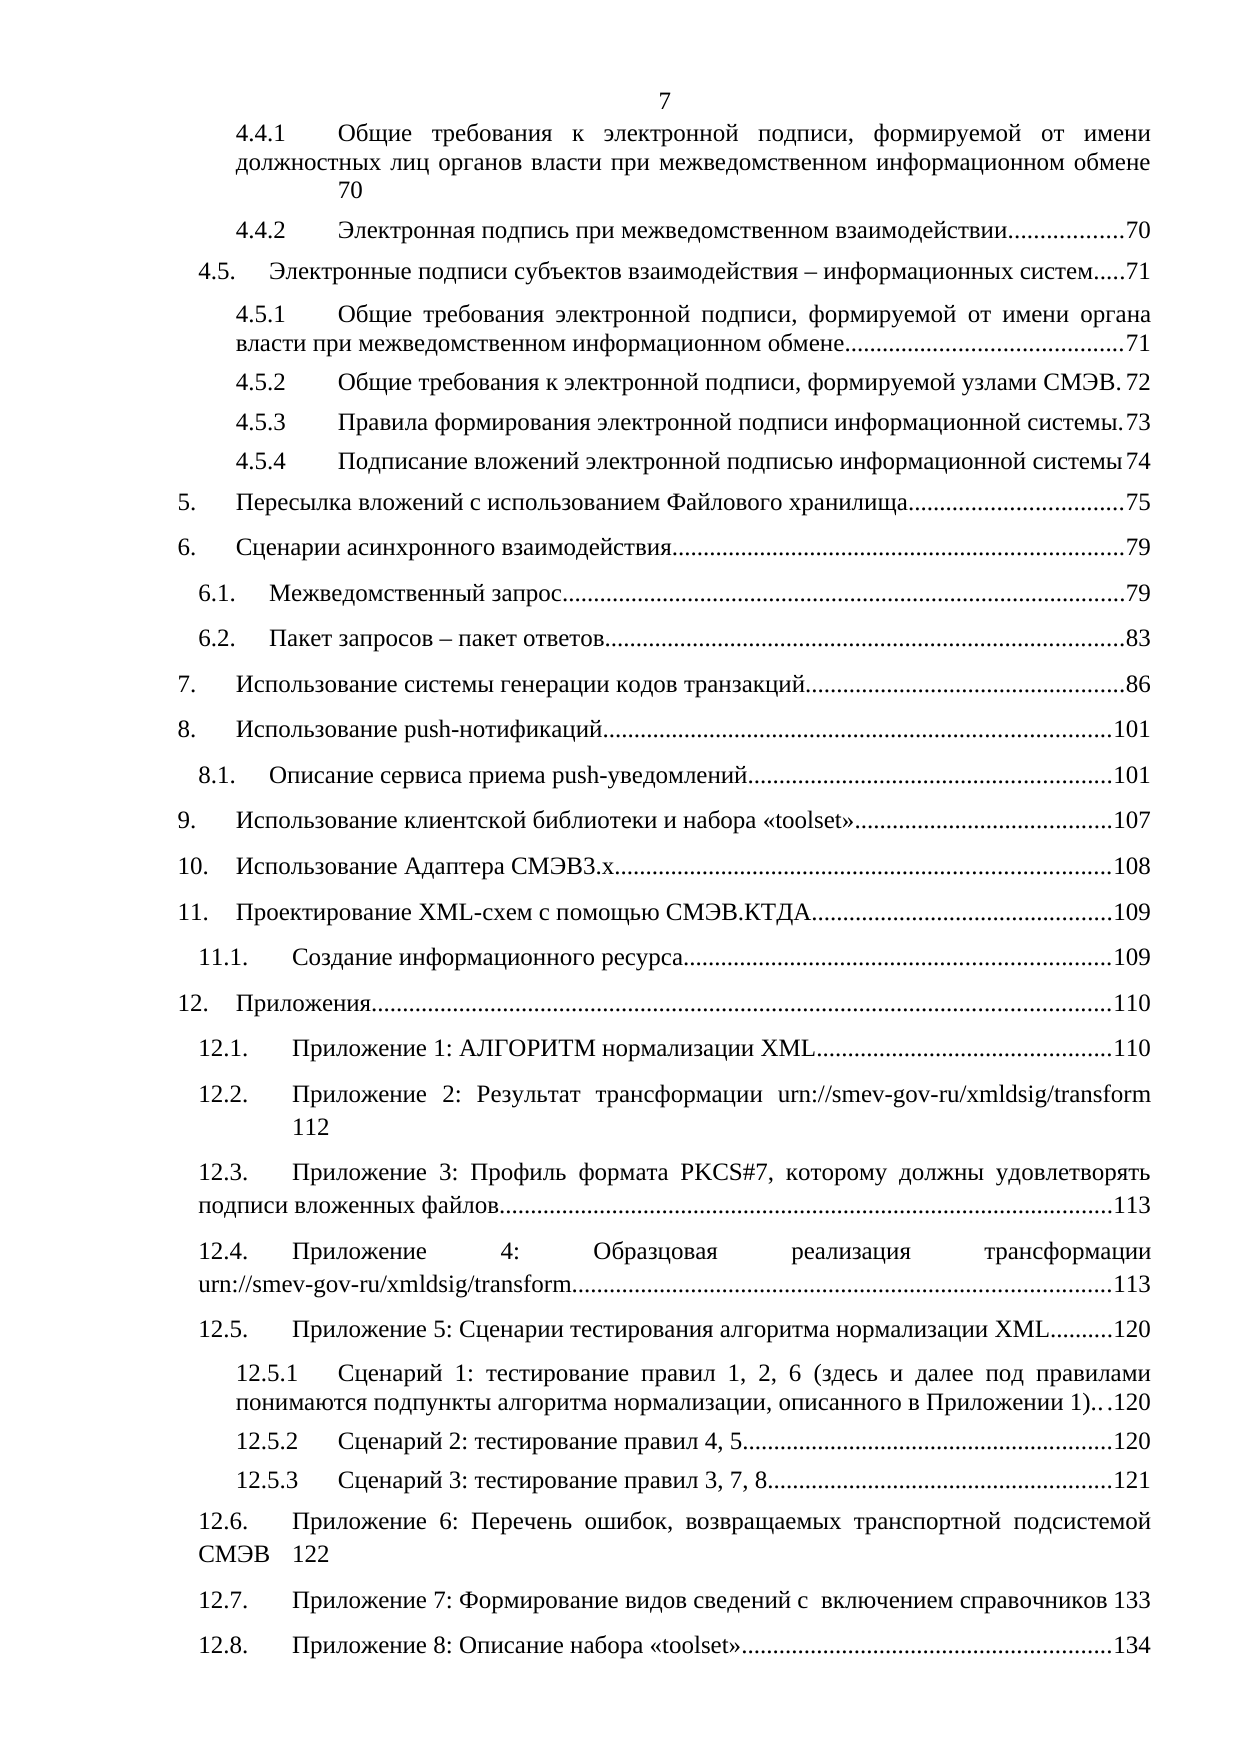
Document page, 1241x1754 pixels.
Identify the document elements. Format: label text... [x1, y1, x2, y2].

text 12.3. Приложение 3: Профиль формата PKCS#7, которому должны удовлетворять подписи вложенных файлов 113 [198, 1157, 1152, 1219]
text 6.2. Пакет запросов – пакет ответов 83 [198, 623, 1152, 652]
text 4.4.2 Электронная подпись при межведомственном взаимодействии 70 [236, 215, 1152, 243]
text 6. Сценарии асинхронного взаимодействия 79 [177, 532, 1152, 561]
text 11. Проектирование XML-схем с помощью СМЭВ.КТДА 109 [177, 897, 1152, 925]
text 11.1. Создание информационного ресурса 109 [198, 942, 1152, 971]
text 4.5.2 Общие требования к электронной подписи, формируемой узлами СМЭВ 72 [236, 367, 1152, 396]
text 12.8. Приложение 8: Описание набора «toolset» 134 [198, 1630, 1152, 1659]
text 10. Использование Адаптера СМЭВ3.х 108 [177, 851, 1152, 880]
text 12.5.1 Сценарий 1: тестирование правил 1, 2, 6 (здесь и далее под правилами понимаются подпункты алгоритма нормализации, описанного в Приложении 1). 120 [236, 1358, 1152, 1415]
text 8. Использование push-нотификаций 101 [177, 714, 1152, 743]
text 12.4. Приложение 4: Образцовая реализация трансформации urn://smev-gov-ru/xmldsig/transform 113 [198, 1236, 1152, 1298]
text 6.1. Межведомственный запрос 79 [198, 578, 1152, 607]
text 7. Использование системы генерации кодов транзакций 86 [177, 669, 1152, 698]
text 12. Приложения 110 [177, 988, 1152, 1016]
text 12.5.3 Сценарий 3: тестирование правил 3, 7, 8 121 [236, 1465, 1152, 1494]
text 4.4.1 Общие требования к электронной подписи, формируемой от имени должностных лиц органов власти при межведомственном информационном обмене 70 [236, 118, 1152, 204]
text 5. Пересылка вложений с использованием Файлового хранилища 75 [177, 487, 1152, 516]
text 12.5.2 Сценарий 2: тестирование правил 4, 5 120 [236, 1426, 1152, 1454]
text 12.1. Приложение 1: АЛГОРИТМ нормализации XML 110 [198, 1033, 1152, 1062]
text 4.5. Электронные подписи субъектов взаимодействия – информационных систем 71 [198, 256, 1152, 285]
text 8.1. Описание сервиса приема push-уведомлений 101 [198, 760, 1152, 789]
text 12.6. Приложение 6: Перечень ошибок, возвращаемых транспортной подсистемой СМЭВ 122 [198, 1506, 1152, 1568]
text 12.2. Приложение 2: Результат трансформации urn://smev-gov-ru/xmldsig/transform 112 [198, 1079, 1152, 1141]
text 4.5.4 Подписание вложений электронной подписью информационной системы 74 [236, 446, 1152, 474]
text 12.7. Приложение 7: Формирование видов сведений с включением справочников 133 [198, 1585, 1152, 1613]
text 12.5. Приложение 5: Сценарии тестирования алгоритма нормализации XML 120 [198, 1314, 1152, 1343]
text 4.5.1 Общие требования электронной подписи, формируемой от имени органа власти при межведомственном информационном обмене 71 [236, 299, 1152, 357]
text 4.5.3 Правила формирования электронной подписи информационной системы 73 [236, 407, 1152, 435]
text 9. Использование клиентской библиотеки и набора «toolset» 107 [177, 806, 1152, 834]
